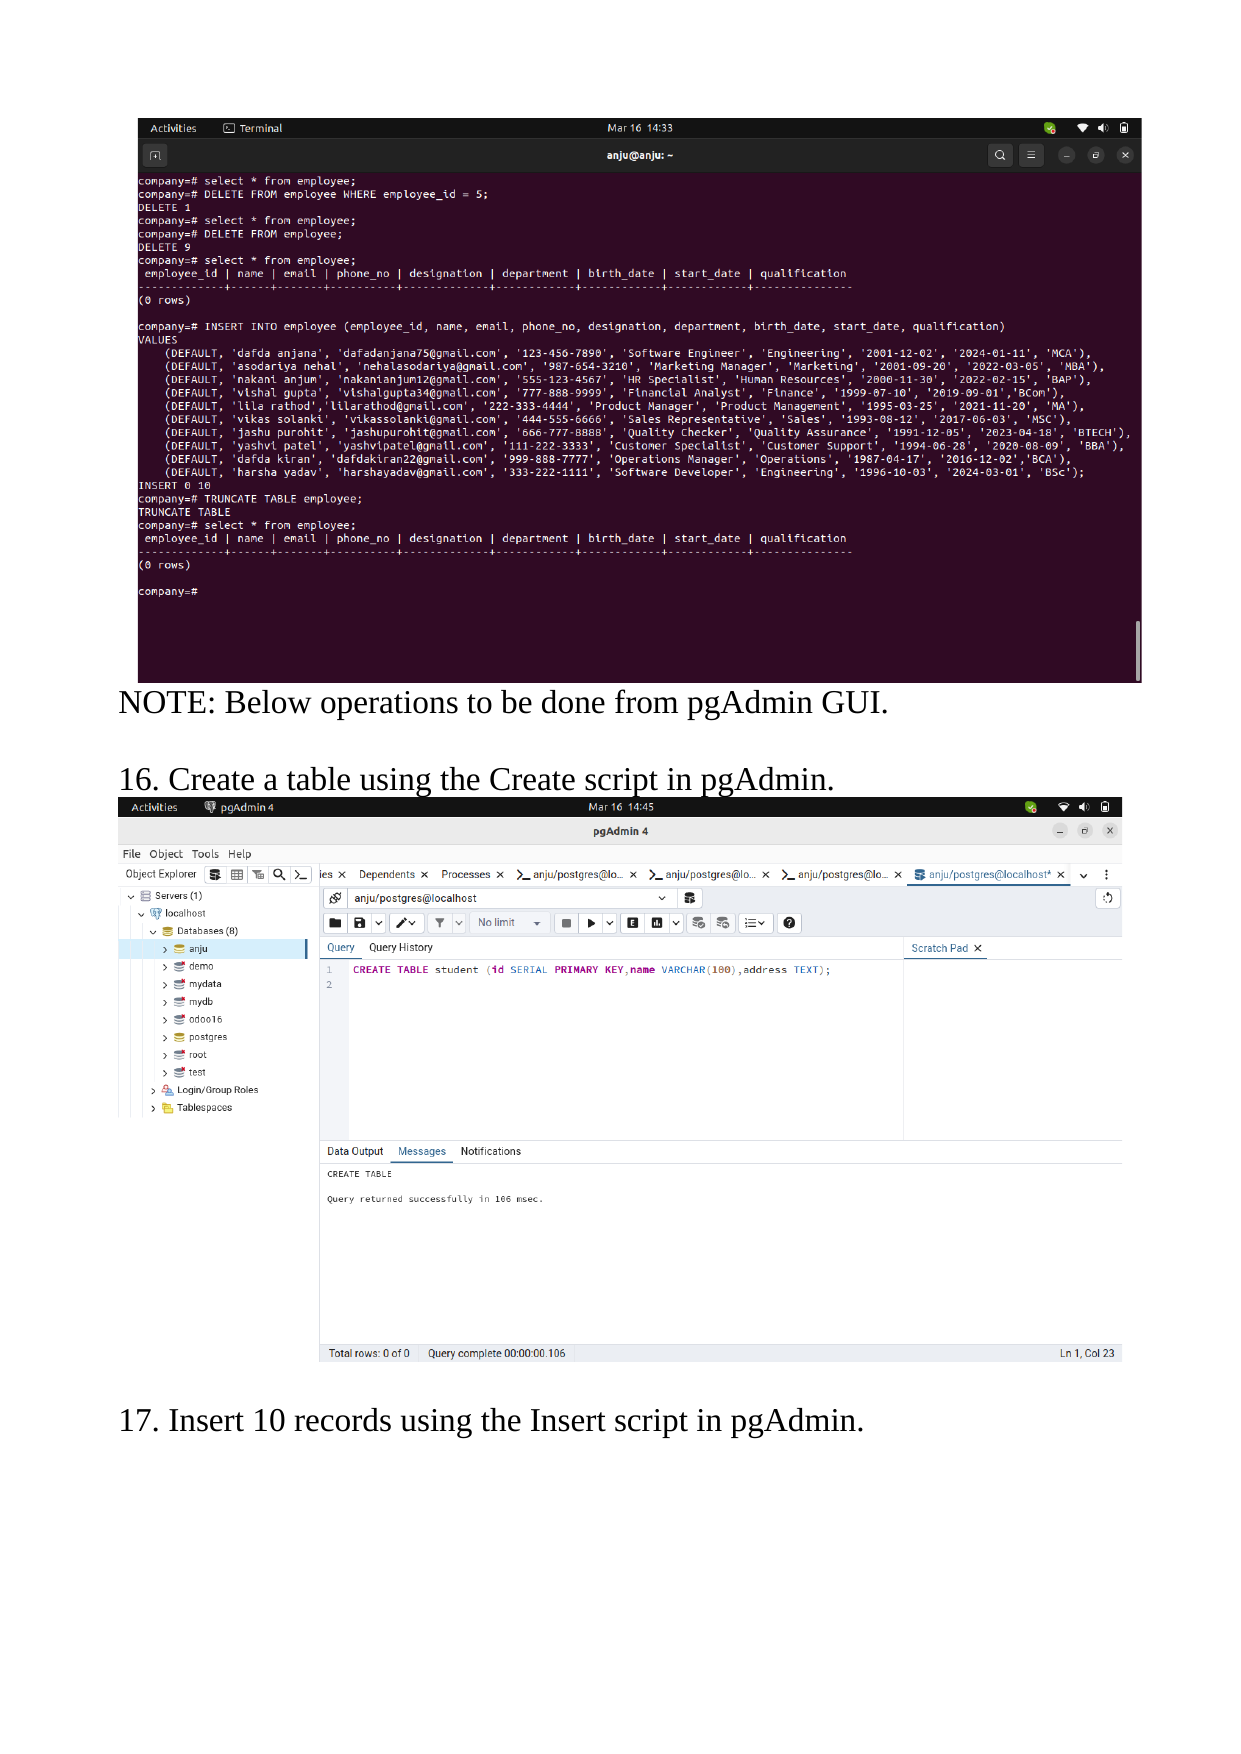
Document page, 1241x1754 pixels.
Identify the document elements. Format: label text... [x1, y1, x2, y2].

picture [137, 118, 1142, 683]
picture [118, 797, 1123, 1362]
text 17. Insert 10 records using the Insert script in pgAdmin. [118, 1400, 1122, 1438]
text NOTE: Below operations to be done from pgAdmin GUI. [118, 118, 1122, 721]
text 16. Create a table using the Create script in pgAdmin. [118, 759, 1122, 797]
